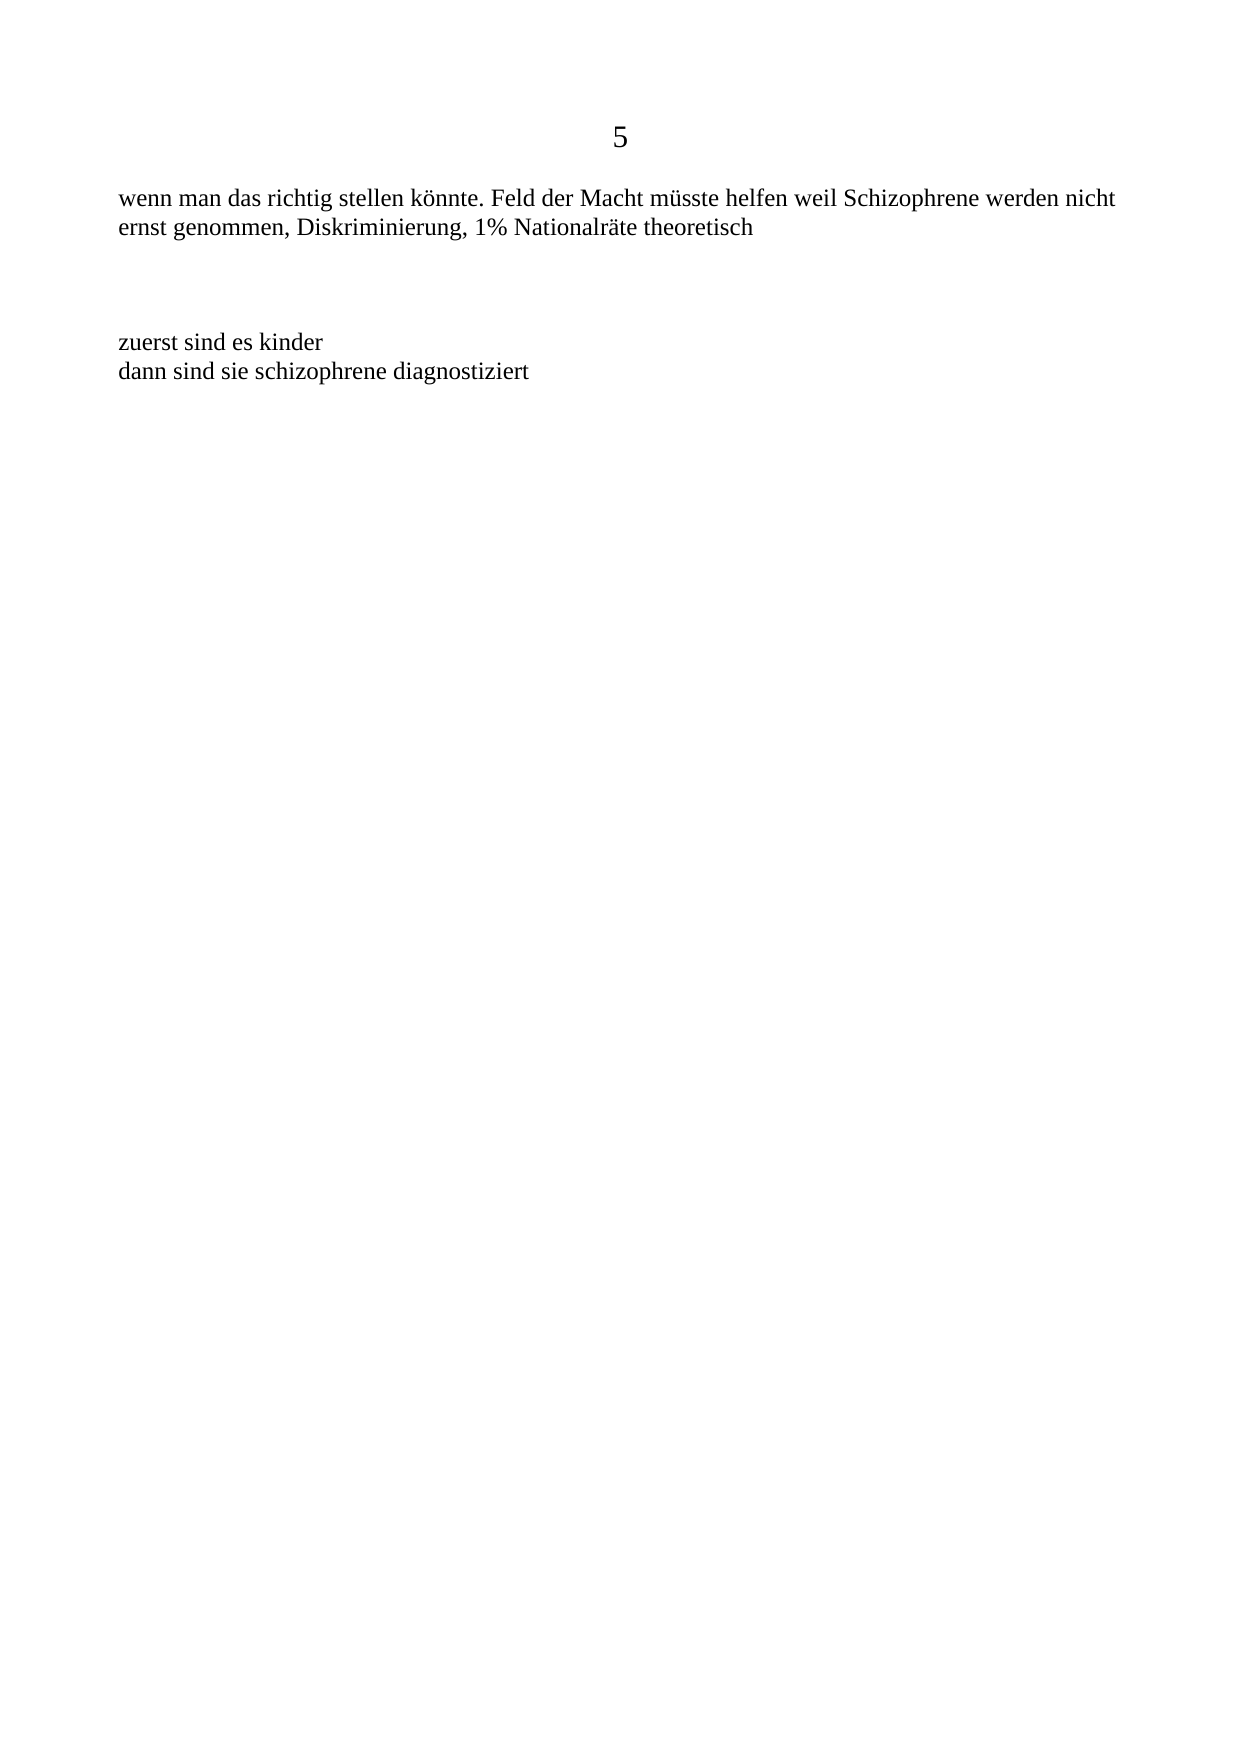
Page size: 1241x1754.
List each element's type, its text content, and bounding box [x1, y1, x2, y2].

text zuerst sind es kinder [118, 327, 1122, 356]
text wenn man das richtig stellen könnte. Feld der Macht müsste helfen weil Schizophrene werden nicht ernst genommen, Diskriminierung, 1% Nationalräte theoretisch [118, 183, 1122, 241]
text dann sind sie schizophrene diagnostiziert [118, 356, 1122, 385]
